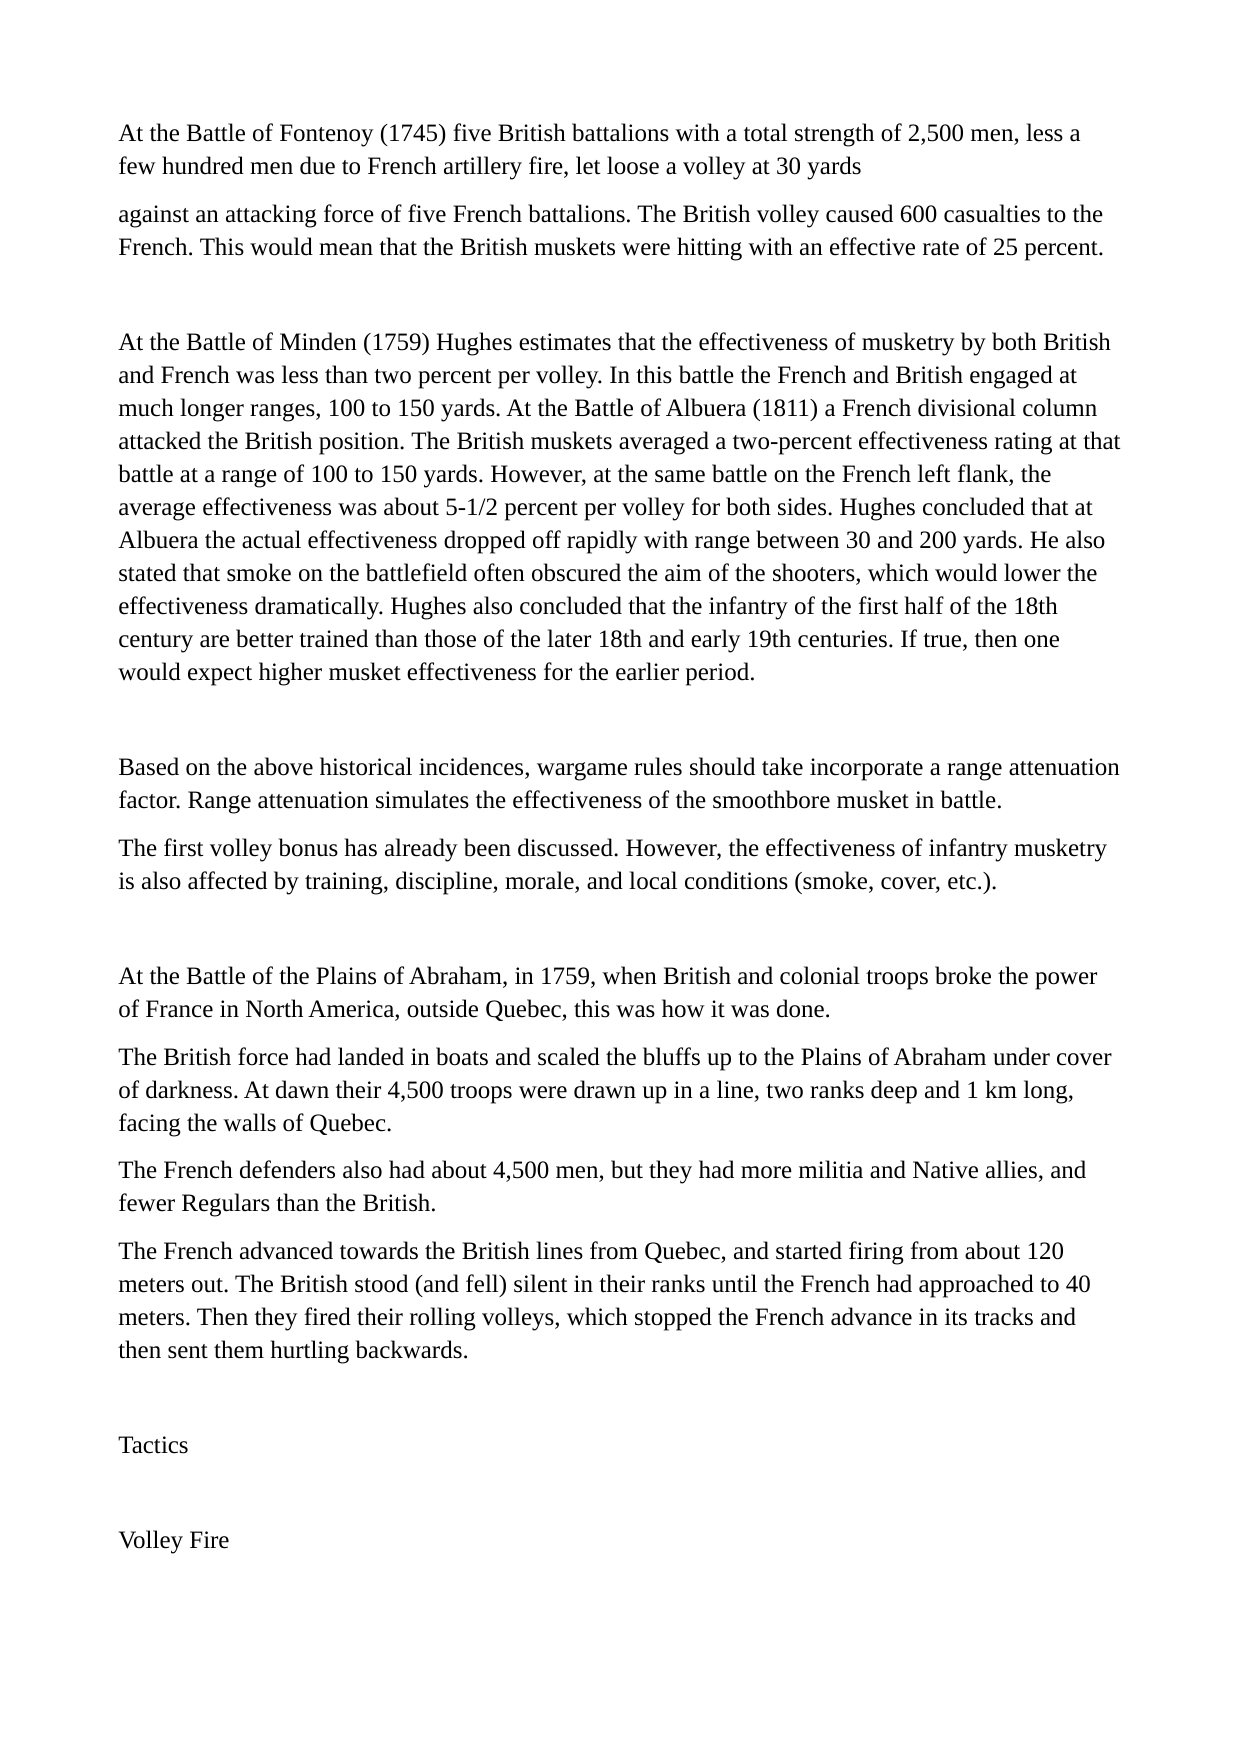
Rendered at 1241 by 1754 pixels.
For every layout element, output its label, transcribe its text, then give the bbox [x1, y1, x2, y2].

text The British force had landed in boats and scaled the bluffs up to the Plains of Abraham under cover of darkness. At dawn their 4,500 troops were drawn up in a line, two ranks deep and 1 km long, facing the walls of Quebec. [118, 1042, 1122, 1137]
text Based on the above historical incidences, wargame rules should take incorporate a range attenuation factor. Range attenuation simulates the effectiveness of the smoothbore musket in battle. [118, 752, 1122, 814]
text against an attacking force of five French battalions. The British volley caused 600 casualties to the French. This would mean that the British muskets were hitting with an effective rate of 25 percent. [118, 199, 1122, 261]
text Tactics [118, 1430, 1122, 1459]
text Volley Fire [118, 1526, 1122, 1554]
text At the Battle of the Plains of Abraham, in 1759, when British and colonial troops broke the power of France in North America, outside Quebec, this was how it was done. [118, 961, 1122, 1023]
text The French advanced towards the British lines from Quebec, and started firing from about 120 meters out. The British stood (and fell) silent in their ranks until the French had approached to 40 meters. Then they fired their rolling volleys, which stopped the French advance in its tracks and then sent them hurtling backwards. [118, 1236, 1122, 1364]
text At the Battle of Fontenoy (1745) five British battalions with a total strength of 2,500 men, less a few hundred men due to French artillery fire, let loose a volley at 30 yards [118, 118, 1122, 180]
text The first volley bonus has already been discussed. However, the effectiveness of infantry musketry is also affected by training, discipline, morale, and local conditions (smoke, cover, etc.). [118, 833, 1122, 895]
text The French defenders also had about 4,500 men, but they had more militia and Native allies, and fewer Regulars than the British. [118, 1156, 1122, 1217]
text At the Battle of Minden (1759) Hughes estimates that the effectiveness of musketry by both British and French was less than two percent per volley. In this battle the French and British engaged at much longer ranges, 100 to 150 yards. At the Battle of Albuera (1811) a French divisional column attacked the British position. The British muskets averaged a two-percent effectiveness rating at that battle at a range of 100 to 150 yards. However, at the same battle on the French left flank, the average effectiveness was about 5-1/2 percent per volley for both sides. Hughes concluded that at Albuera the actual effectiveness dropped off rapidly with range between 30 and 200 yards. He also stated that smoke on the battlefield often obscured the aim of the shooters, which would lower the effectiveness dramatically. Hughes also concluded that the infantry of the first half of the 18th century are better trained than those of the later 18th and early 19th centuries. If true, then one would expect higher musket effectiveness for the earlier period. [118, 327, 1122, 686]
